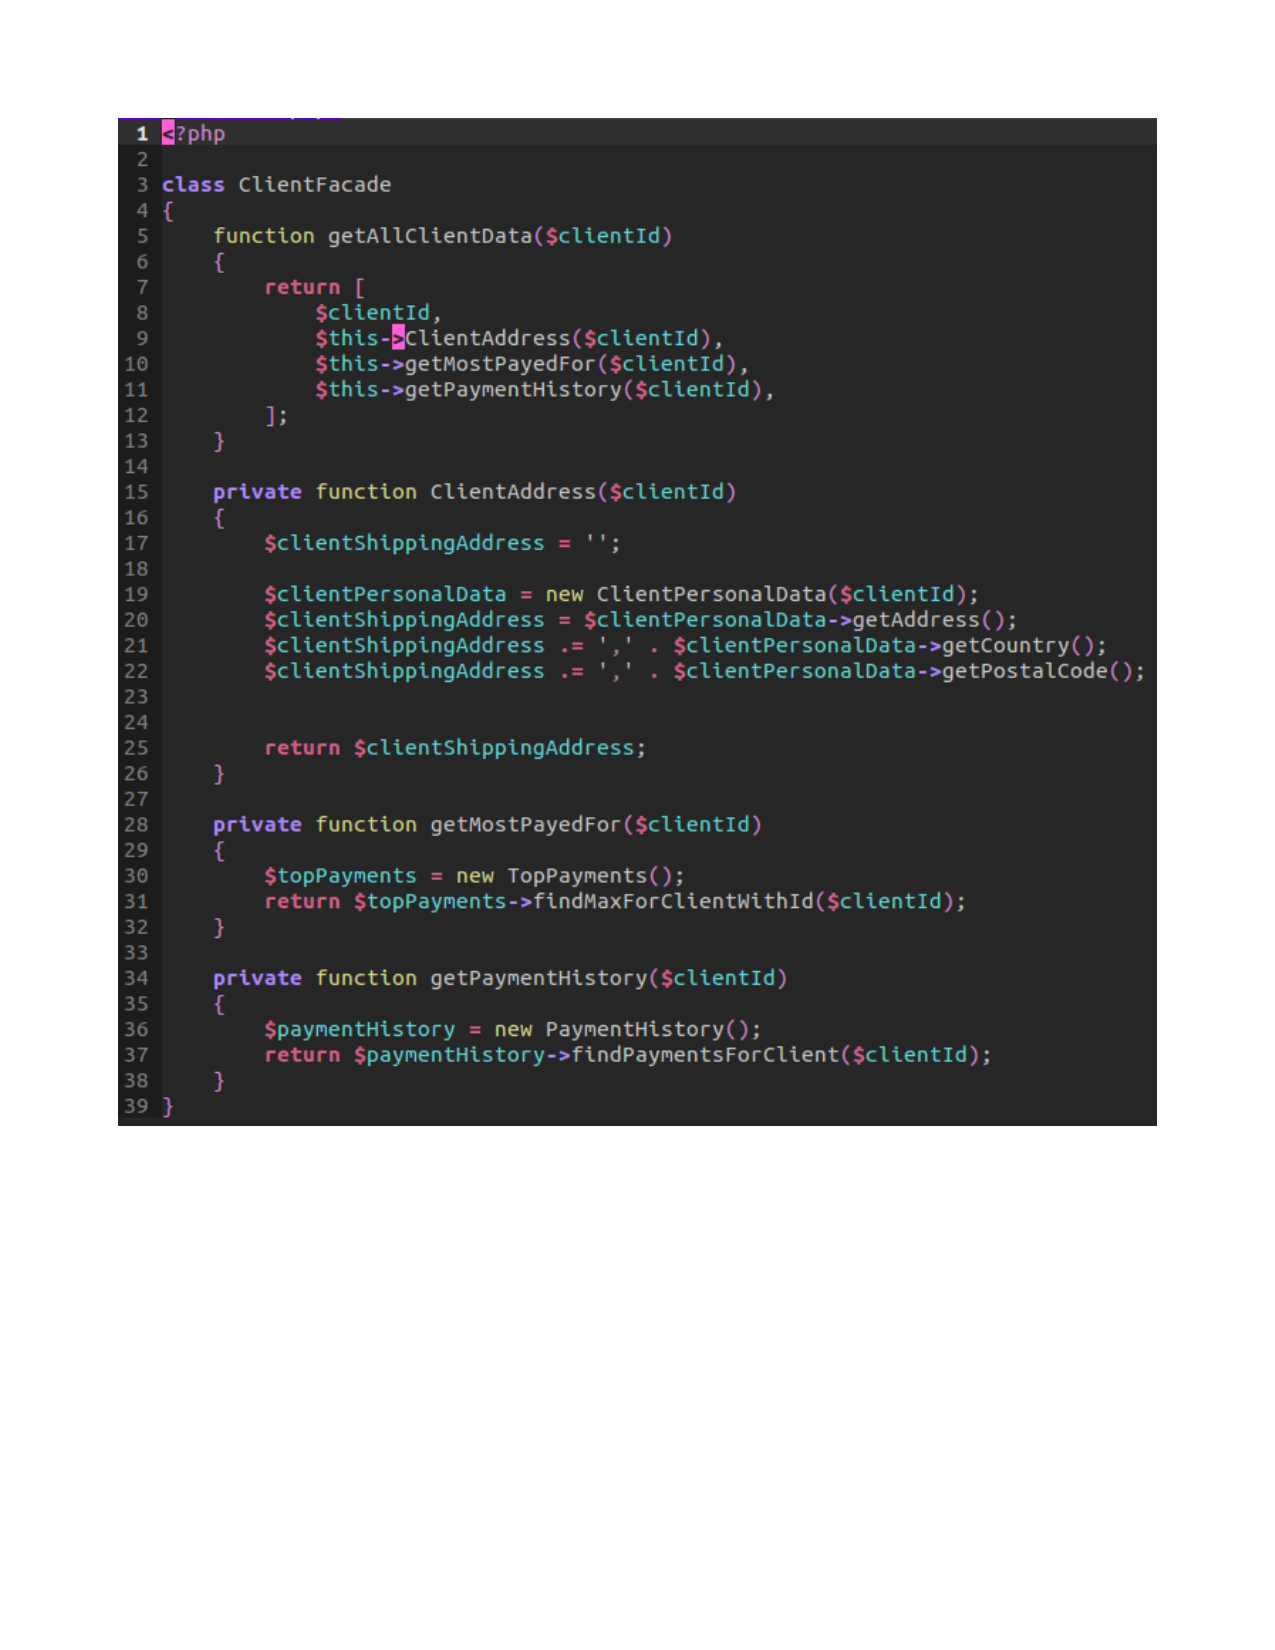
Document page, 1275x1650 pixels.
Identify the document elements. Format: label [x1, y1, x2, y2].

picture [118, 118, 1157, 1126]
